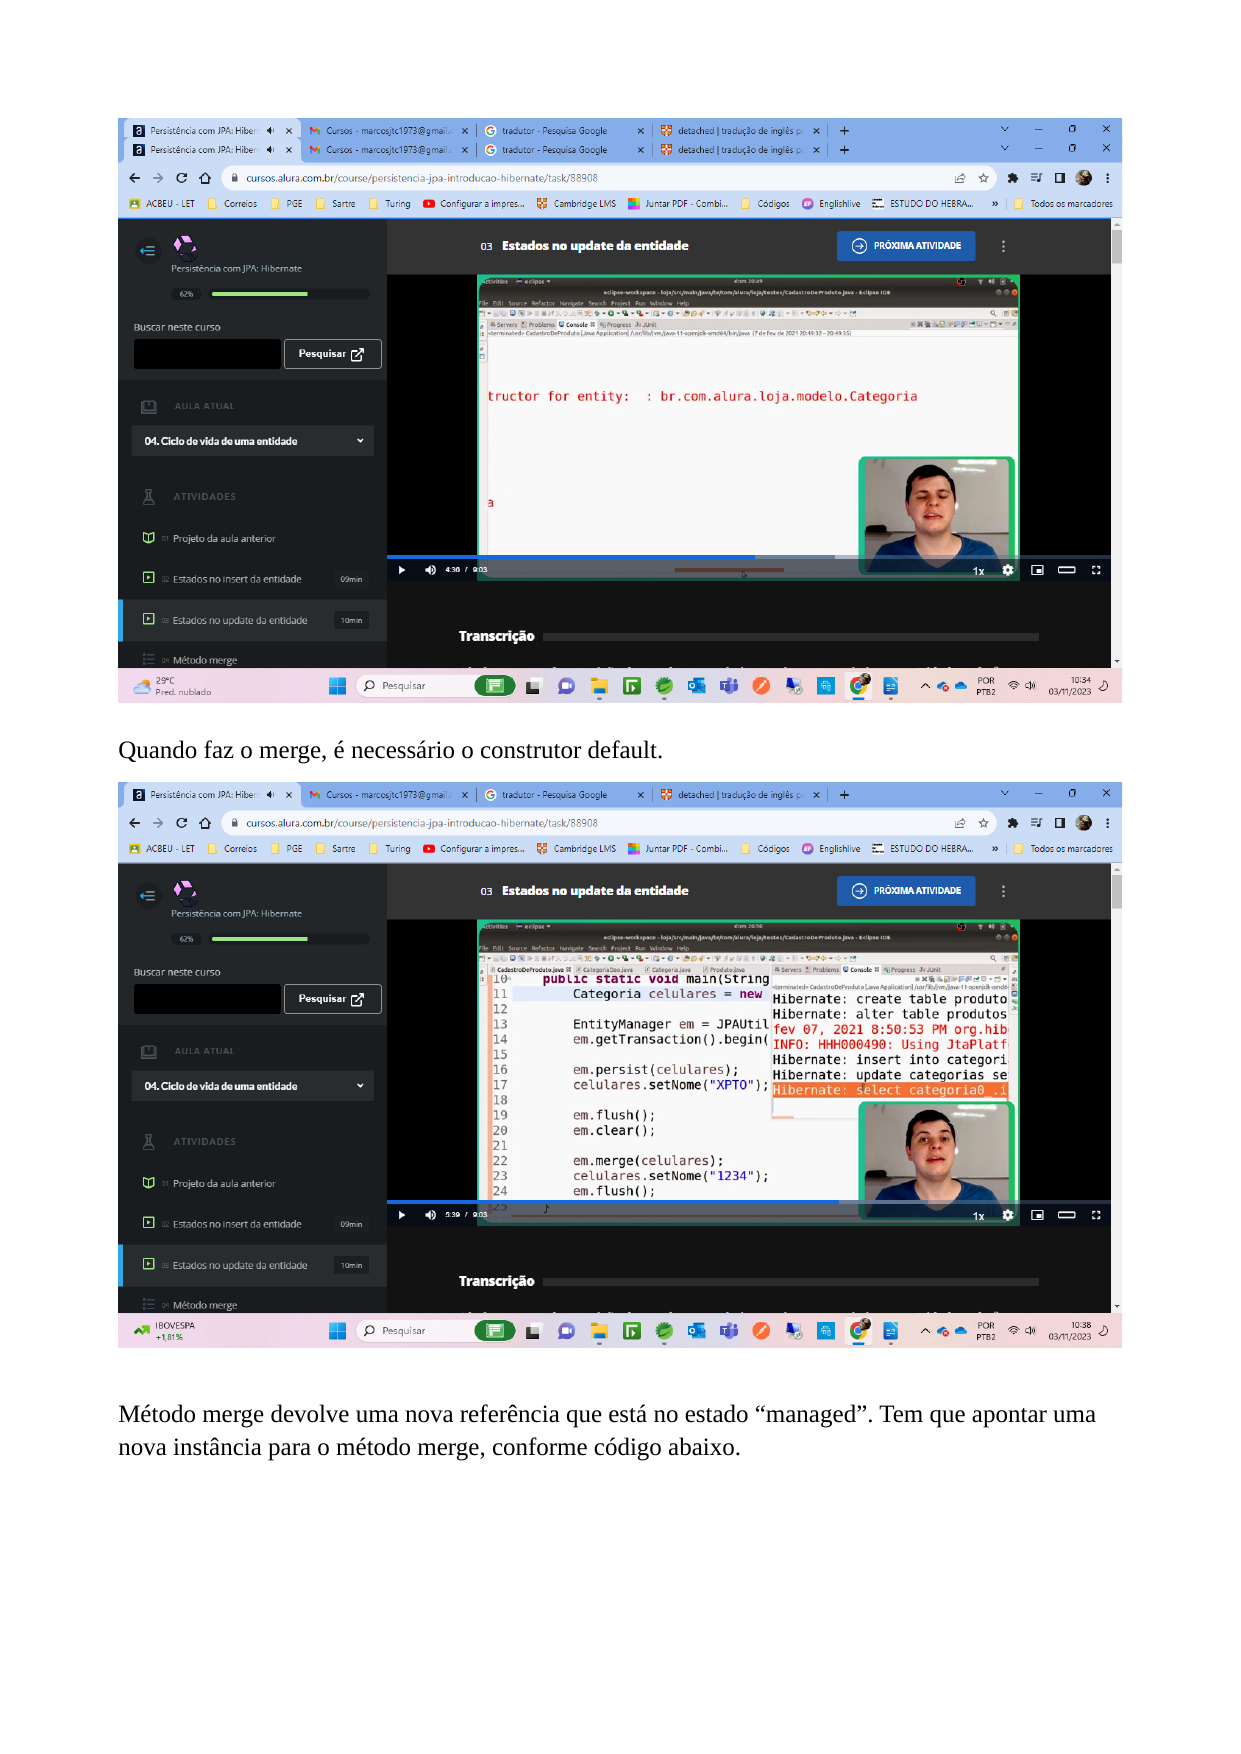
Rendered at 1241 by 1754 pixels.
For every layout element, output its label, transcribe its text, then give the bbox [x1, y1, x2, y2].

picture [118, 118, 1123, 703]
text Quando faz o merge, é necessário o construtor default. [118, 703, 1122, 764]
picture [118, 782, 1123, 1348]
text Método merge devolve uma nova referência que está no estado “managed”. Tem que apontar uma nova instância para o método merge, conforme código abaixo. [118, 1399, 1122, 1461]
